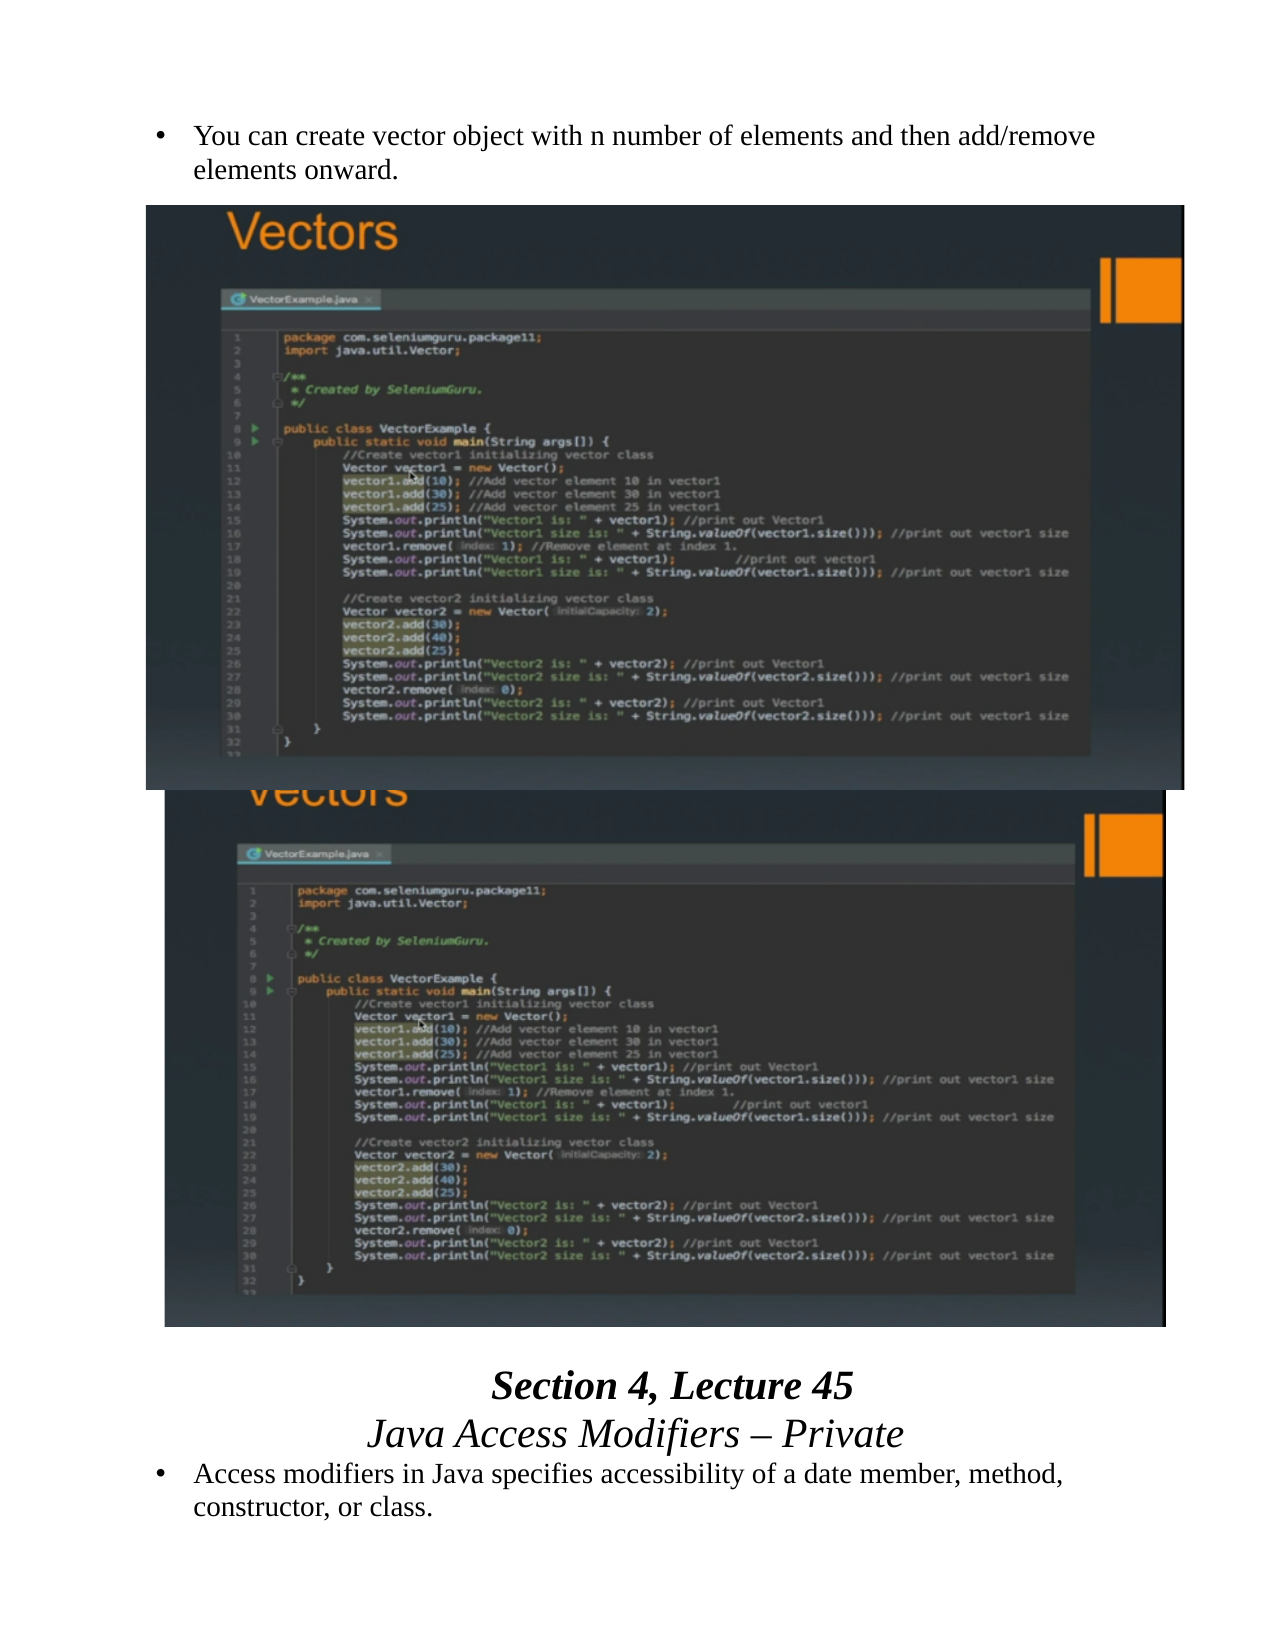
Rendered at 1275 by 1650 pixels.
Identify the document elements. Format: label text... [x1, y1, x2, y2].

list You can create vector object with n number of elements and then add/remove elements onward. [156, 118, 1157, 185]
text Section 4, Lecture 45 [118, 1360, 1157, 1408]
list Access modifiers in Java specifies accessibility of a date member, method, constructor, or class. [156, 1456, 1157, 1523]
text Java Access Modifiers – Private [118, 1408, 1157, 1456]
picture [145, 205, 1185, 1327]
